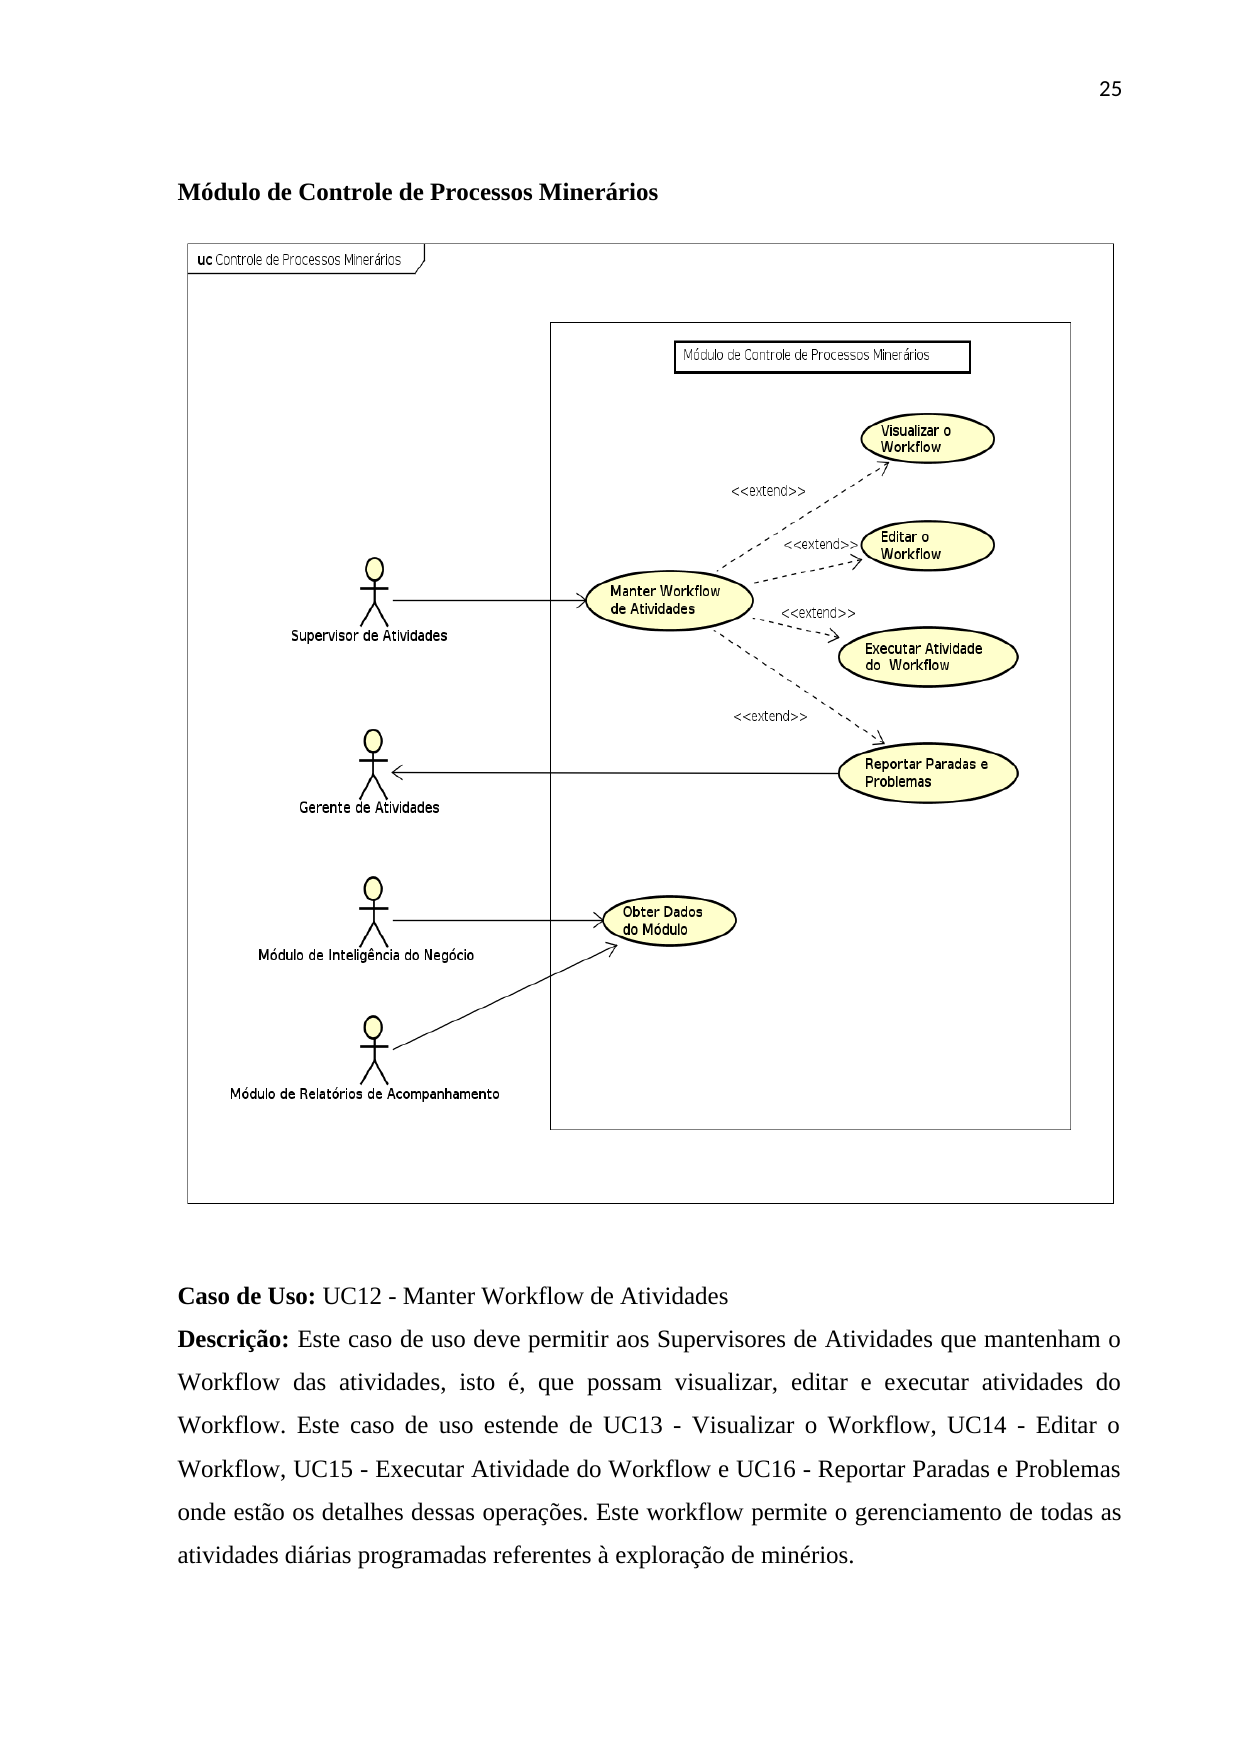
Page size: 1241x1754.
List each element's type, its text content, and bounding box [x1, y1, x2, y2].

text Caso de Uso: UC12 - Manter Workflow de Atividades [177, 1281, 1122, 1310]
picture [178, 231, 1121, 1214]
text Módulo de Controle de Processos Minerários [177, 177, 1122, 206]
text Descrição: Este caso de uso deve permitir aos Supervisores de Atividades que mantenham o Workflow das atividades, isto é, que possam visualizar, editar e executar atividades do Workflow. Este caso de uso estende de UC13 - Visualizar o Workflow, UC14 - Editar o Workflow, UC15 - Executar Atividade do Workflow e UC16 - Reportar Paradas e Problemas onde estão os detalhes dessas operações. Este workflow permite o gerenciamento de todas as atividades diárias programadas referentes à exploração de minérios. [177, 1324, 1122, 1569]
